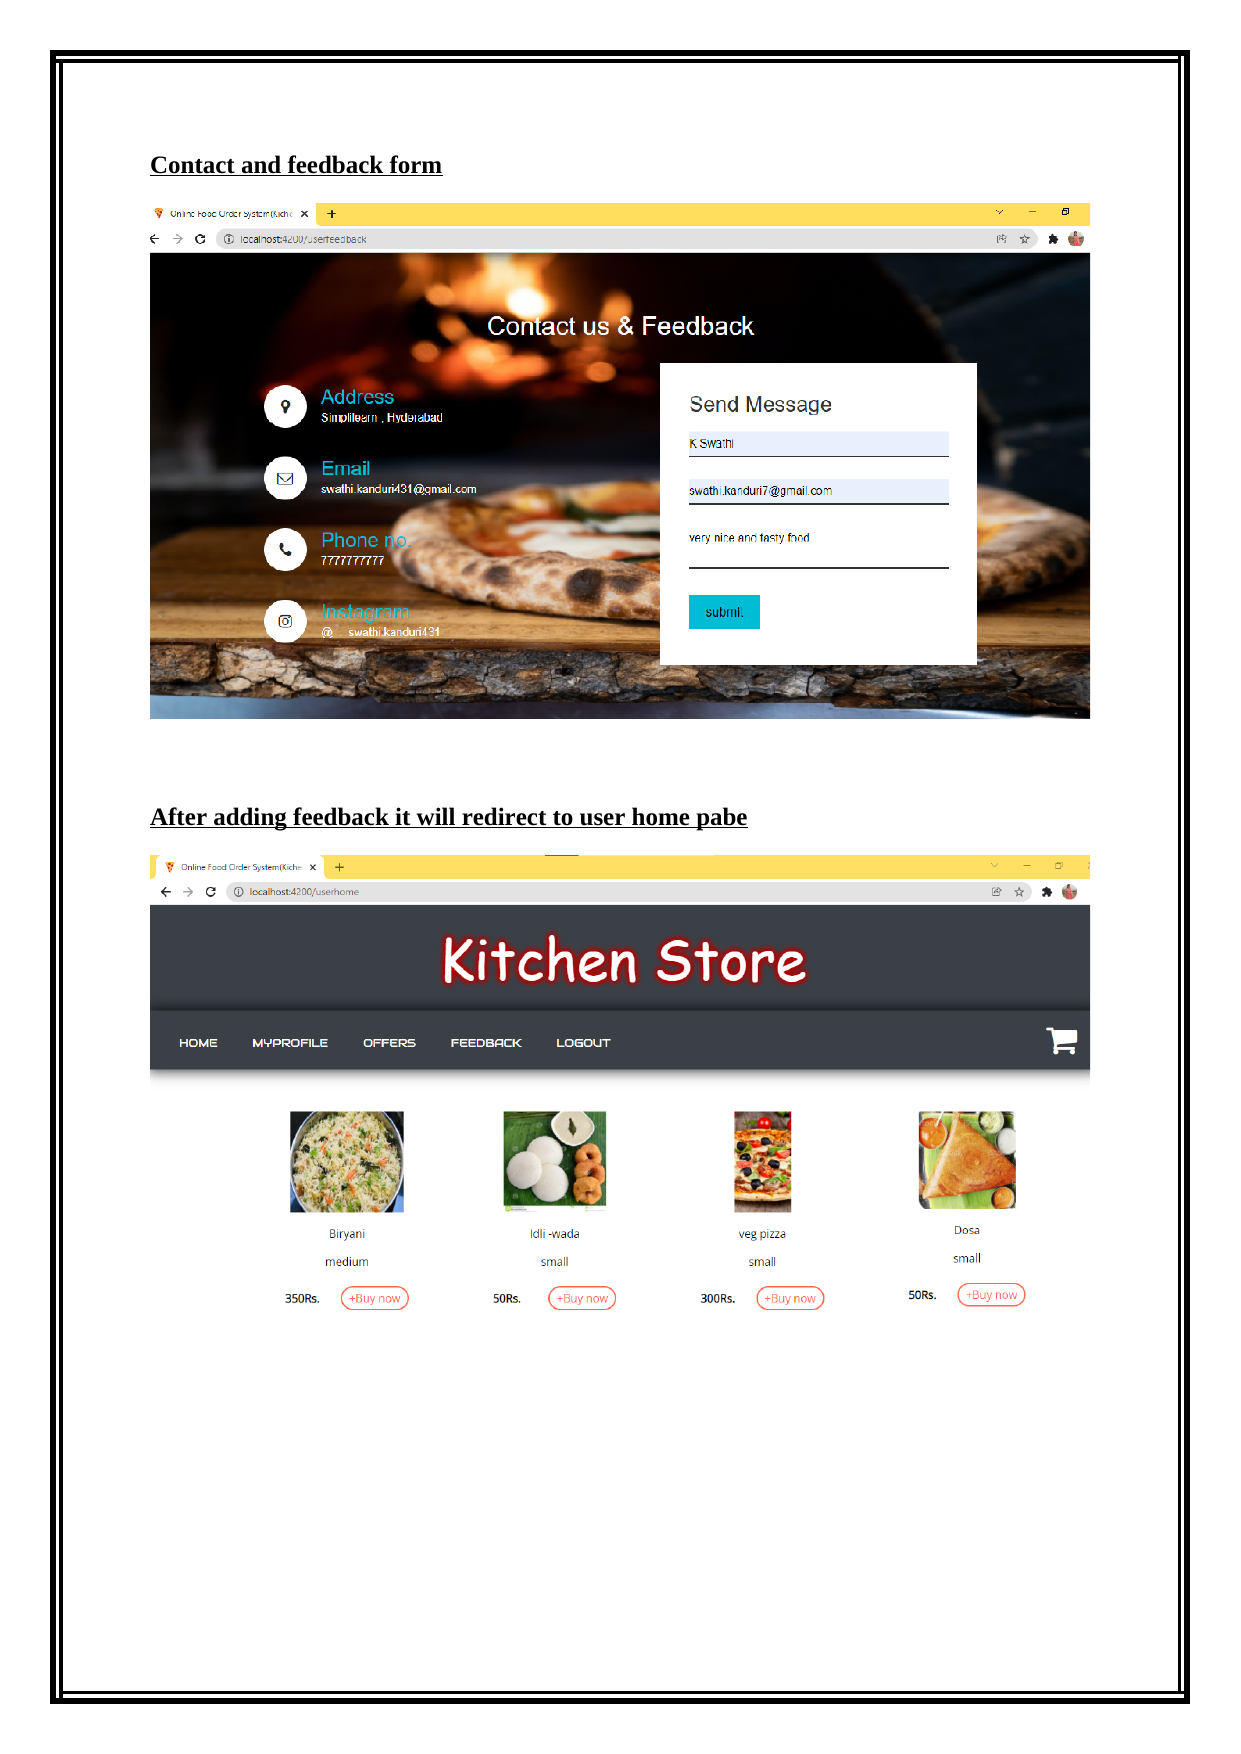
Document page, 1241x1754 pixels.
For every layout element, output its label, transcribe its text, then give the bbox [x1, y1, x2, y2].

picture [150, 203, 1091, 719]
text After adding feedback it will redirect to user home pabe [150, 802, 1090, 831]
text Contact and feedback form [150, 150, 1090, 179]
picture [150, 855, 1091, 1335]
